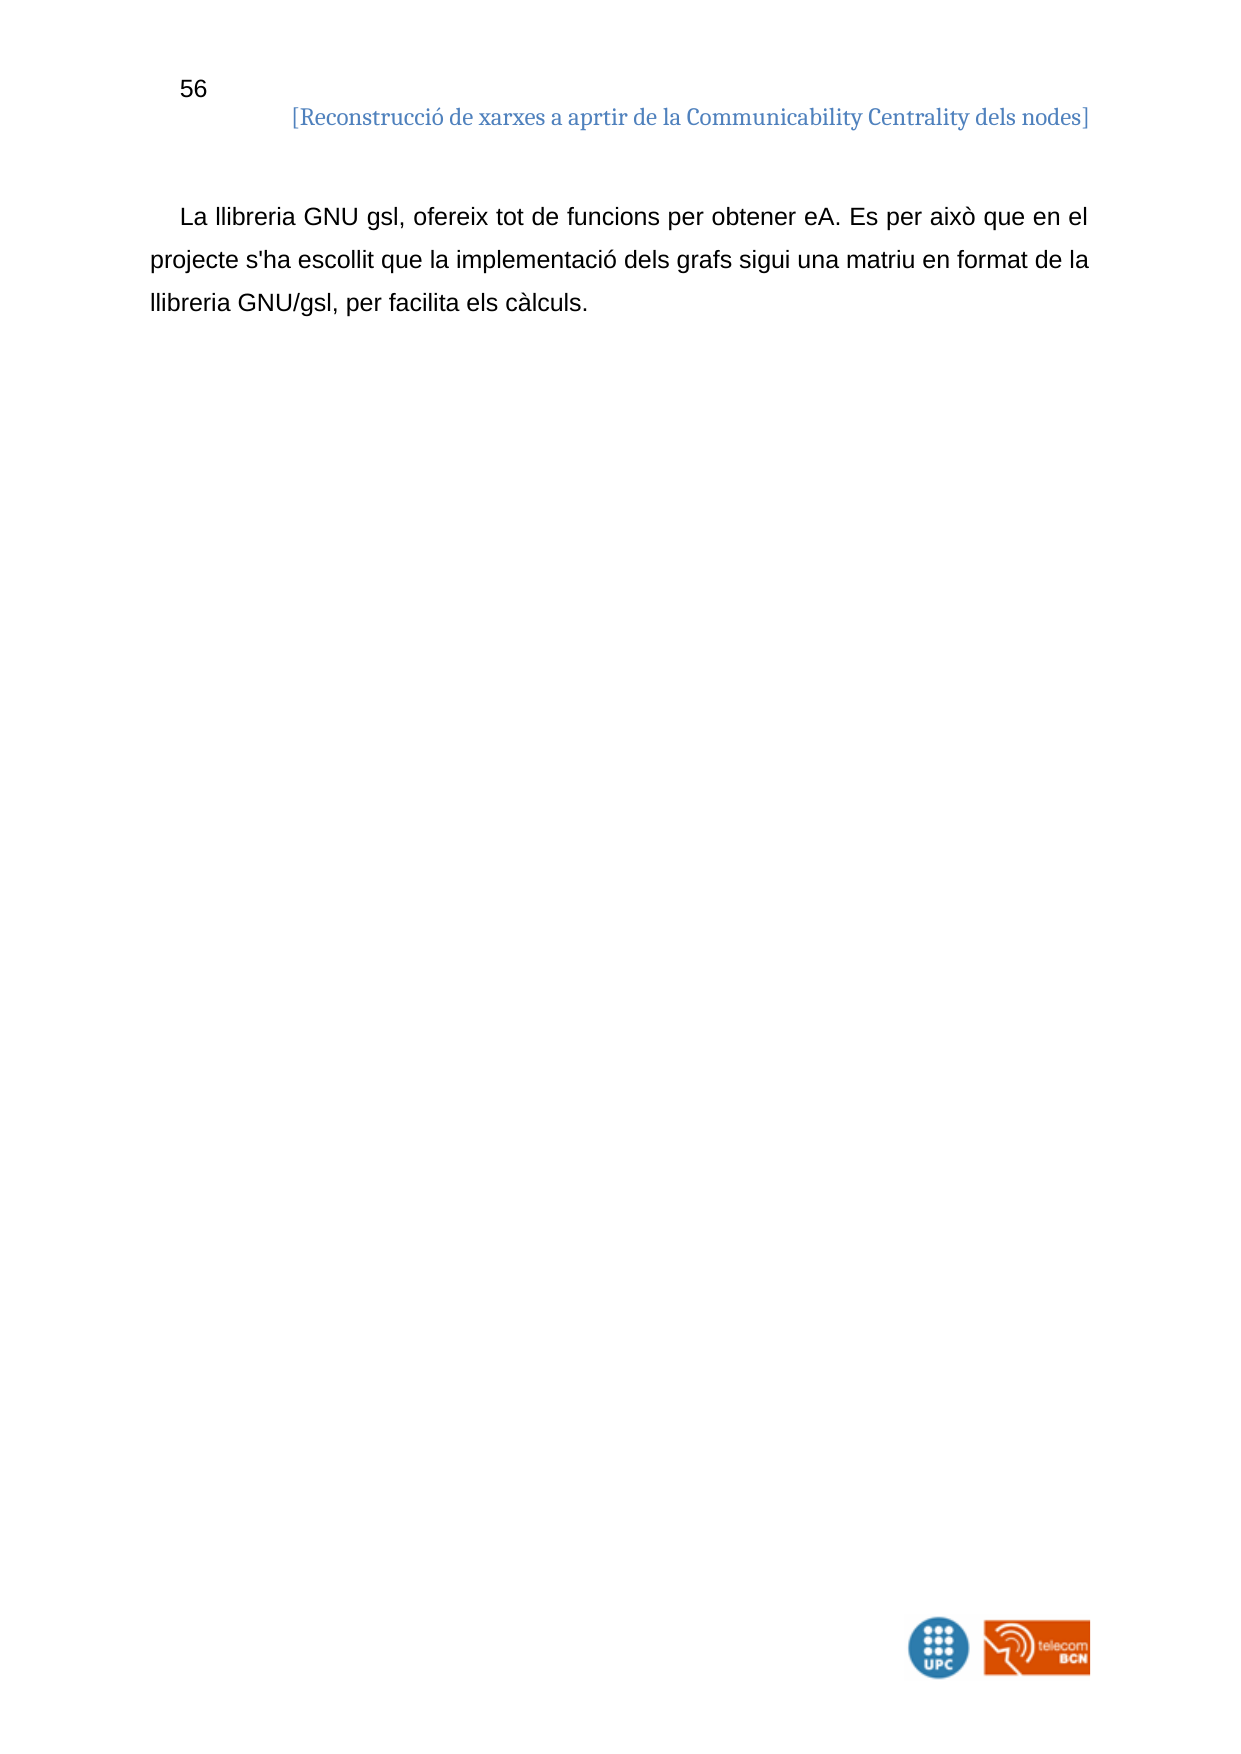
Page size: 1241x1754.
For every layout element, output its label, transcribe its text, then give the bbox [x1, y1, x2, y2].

picture [904, 1614, 1091, 1681]
text La llibreria GNU gsl, ofereix tot de funcions per obtener eA. Es per això que en el projecte s'ha escollit que la implementació dels grafs sigui una matriu en format de la llibreria GNU/gsl, per facilita els càlculs. [150, 202, 1090, 317]
